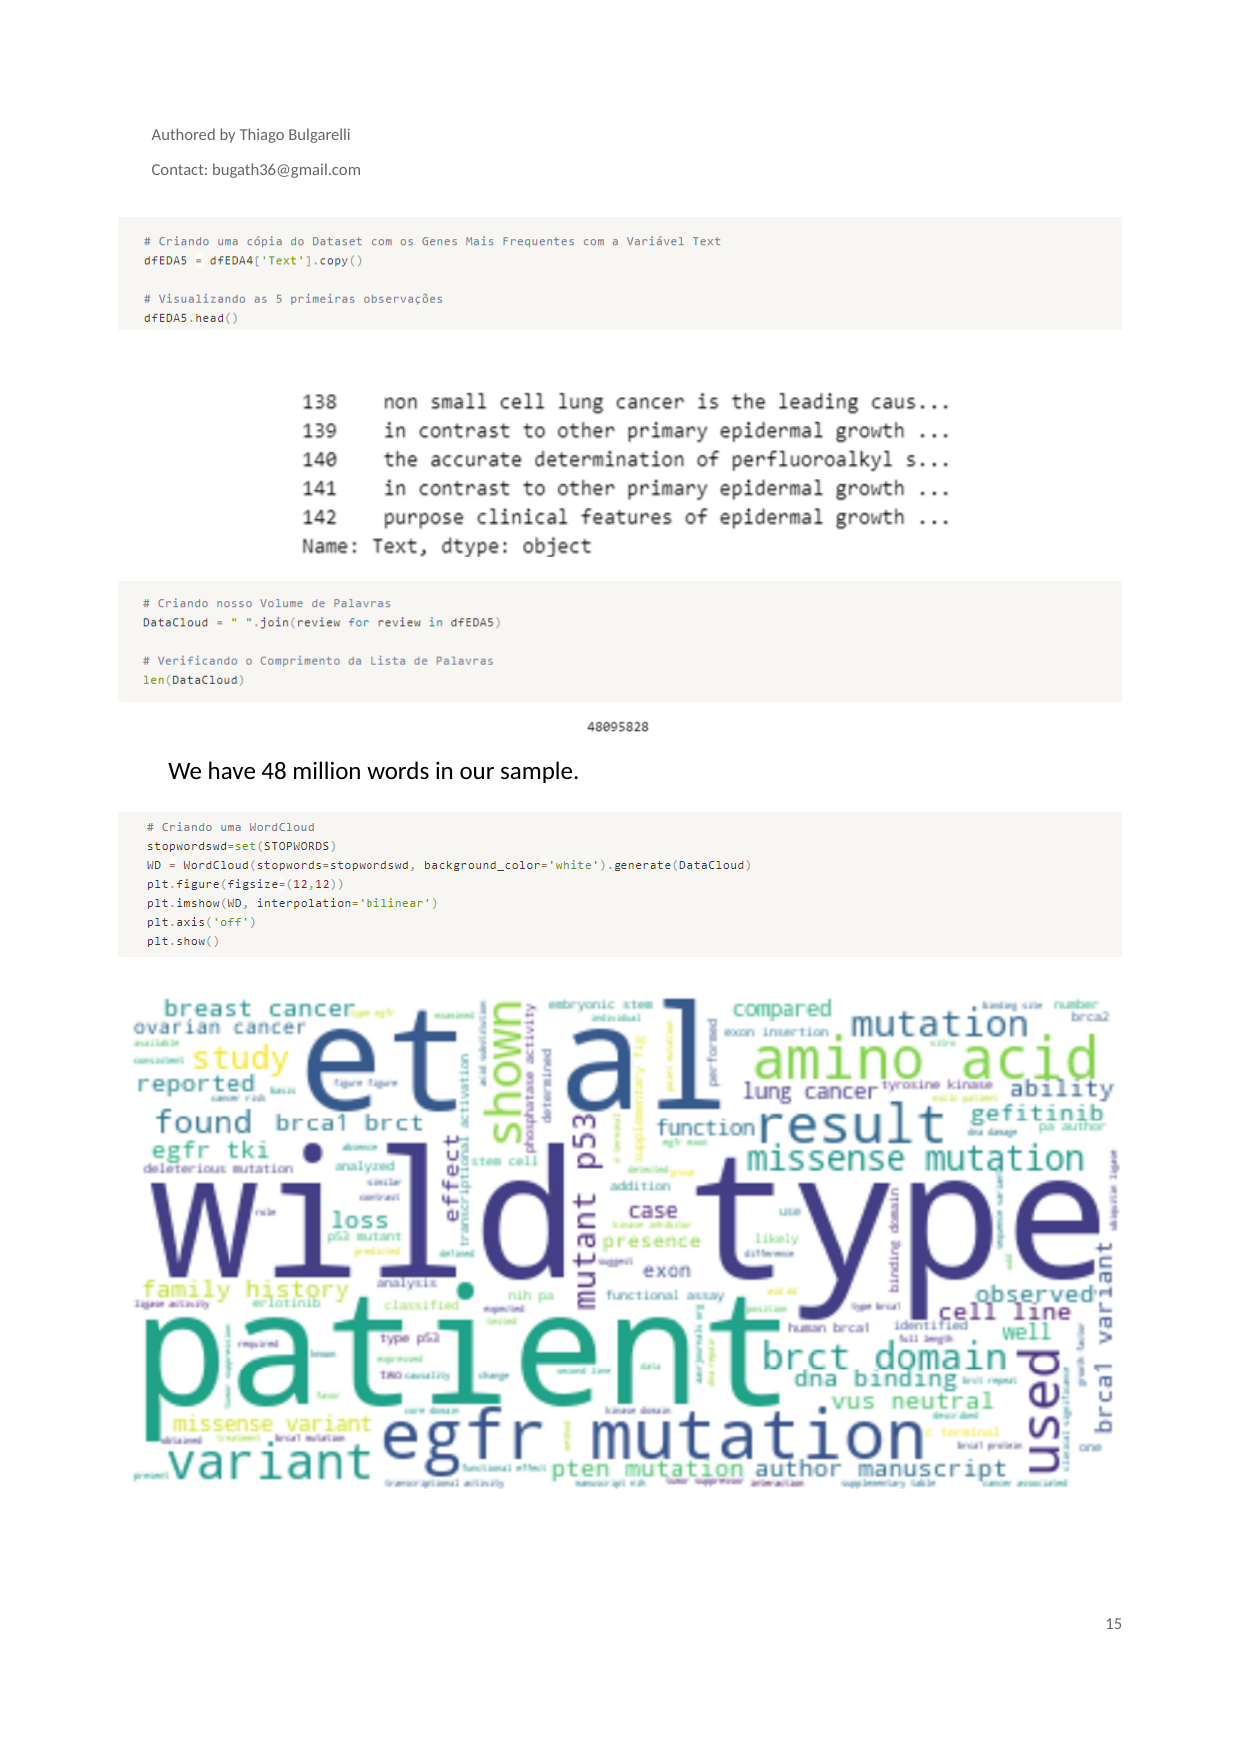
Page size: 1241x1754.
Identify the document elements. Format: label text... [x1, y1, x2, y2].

text We have 48 million words in our sample. [118, 756, 1122, 786]
picture [118, 812, 1123, 957]
picture [118, 581, 1123, 702]
picture [118, 217, 1123, 330]
picture [118, 994, 1123, 1489]
